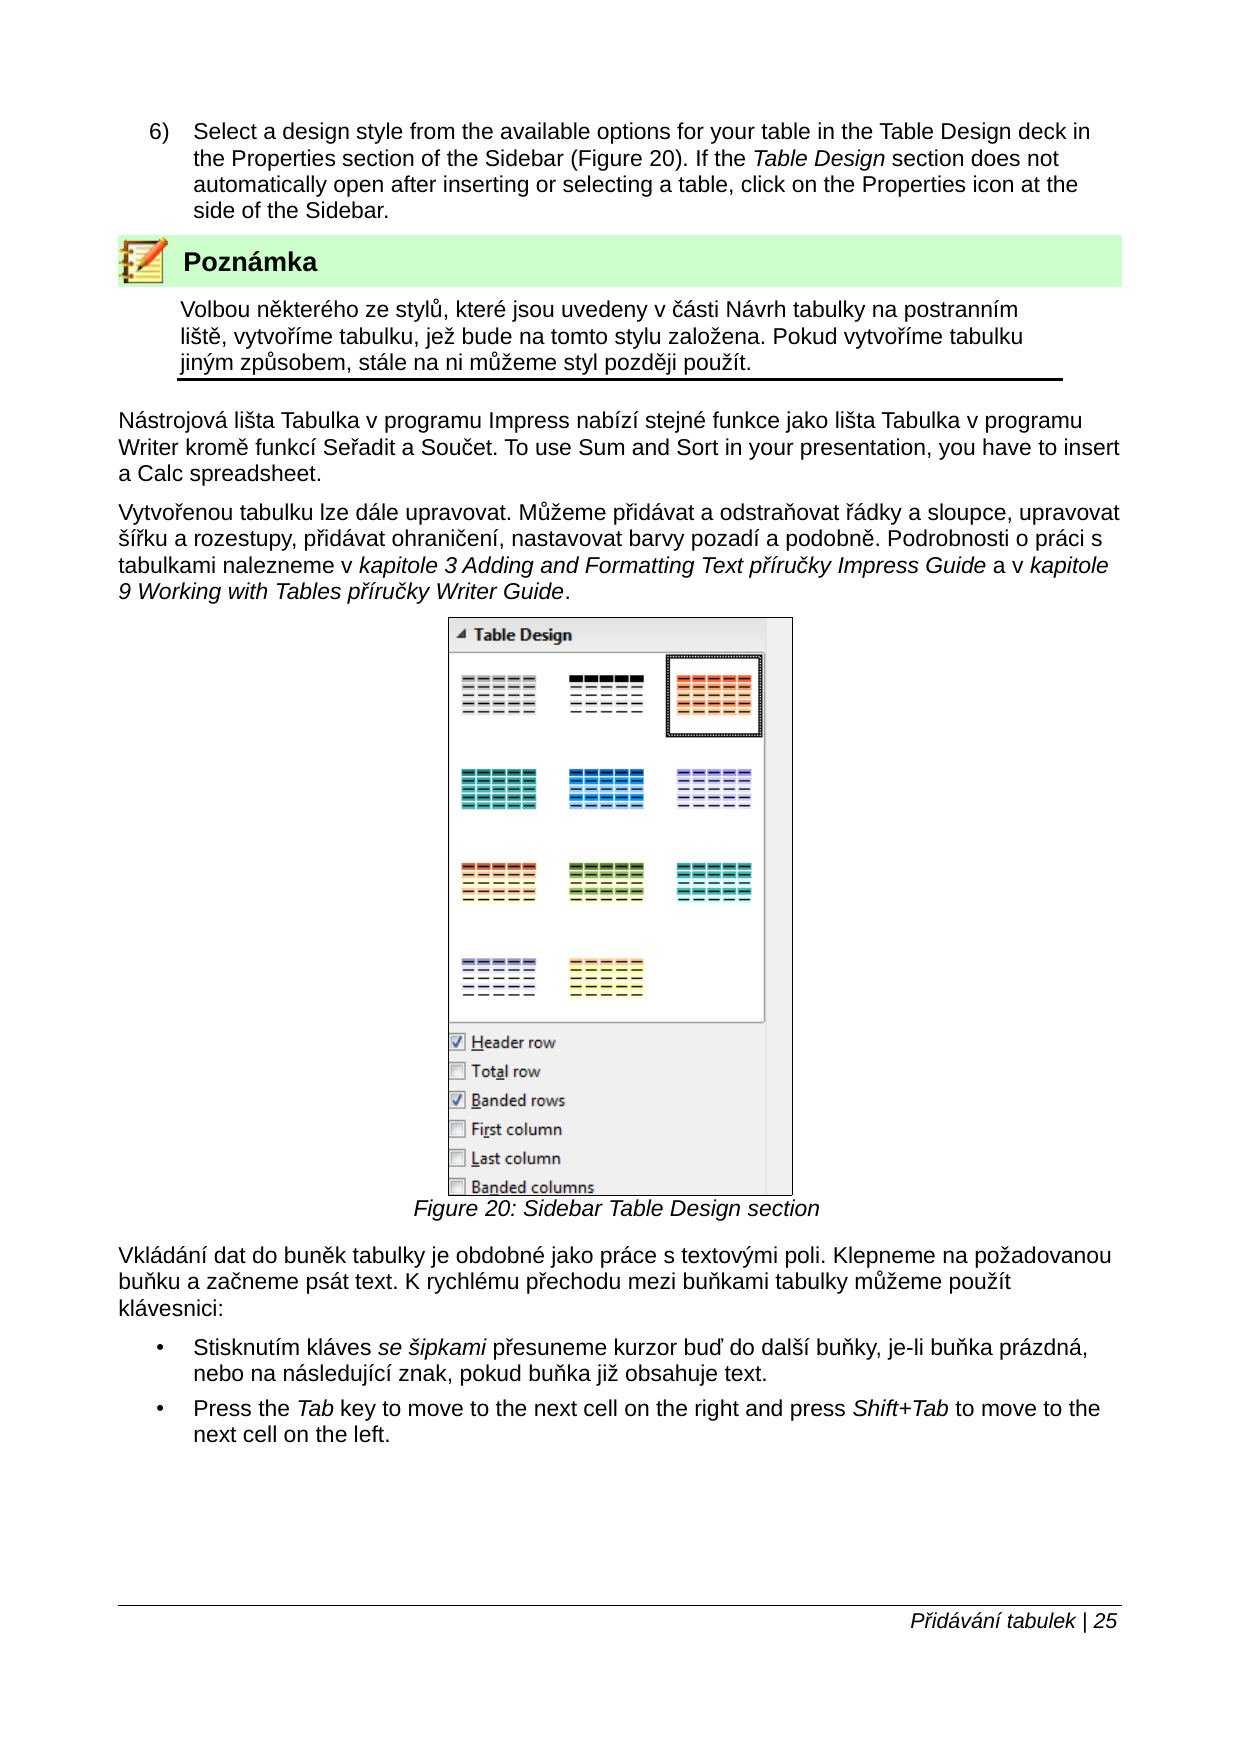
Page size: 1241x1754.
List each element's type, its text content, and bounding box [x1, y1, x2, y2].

list Vkládání dat do buněk tabulky je obdobné jako práce s textovými poli. Klepneme na požadovanou buňku a začneme psát text. K rychlému přechodu mezi buňkami tabulky můžeme použít klávesnici: [118, 1242, 1122, 1321]
picture [449, 618, 792, 1195]
picture [119, 236, 170, 287]
text Figure 20: Sidebar Table Design section [413, 617, 827, 1222]
text Volbou některého ze stylů, které jsou uvedeny v části Návrh tabulky na postranním liště, vytvoříme tabulku, jež bude na tomto stylu založena. Pokud vytvoříme tabulku jiným způsobem, stále na ni můžeme styl později použít. [177, 293, 1063, 378]
list Stisknutím kláves se šipkami přesuneme kurzor buď do další buňky, je-li buňka prázdná, nebo na následující znak, pokud buňka již obsahuje text. [156, 1333, 1122, 1386]
list Select a design style from the available options for your table in the Table Design deck in the Properties section of the Sidebar (Figure 20). If the Table Design section does not automatically open after inserting or selecting a table, click on the Properties icon at the side of the Sidebar. [169, 118, 1122, 223]
list Press the Tab key to move to the next cell on the right and press Shift+Tab to move to the next cell on the left. [156, 1395, 1122, 1448]
text Vytvořenou tabulku lze dále upravovat. Můžeme přidávat a odstraňovat řádky a sloupce, upravovat šířku a rozestupy, přidávat ohraničení, nastavovat barvy pozadí a podobně. Podrobnosti o práci s tabulkami nalezneme v kapitole 3 Adding and Formatting Text příručky Impress Guide a v kapitole 9 Working with Tables příručky Writer Guide. [118, 499, 1122, 604]
text Nástrojová lišta Tabulka v programu Impress nabízí stejné funkce jako lišta Tabulka v programu Writer kromě funkcí Seřadit a Součet. To use Sum and Sort in your presentation, you have to insert a Calc spreadsheet. [118, 407, 1122, 487]
subtitle Poznámka [118, 235, 1122, 287]
